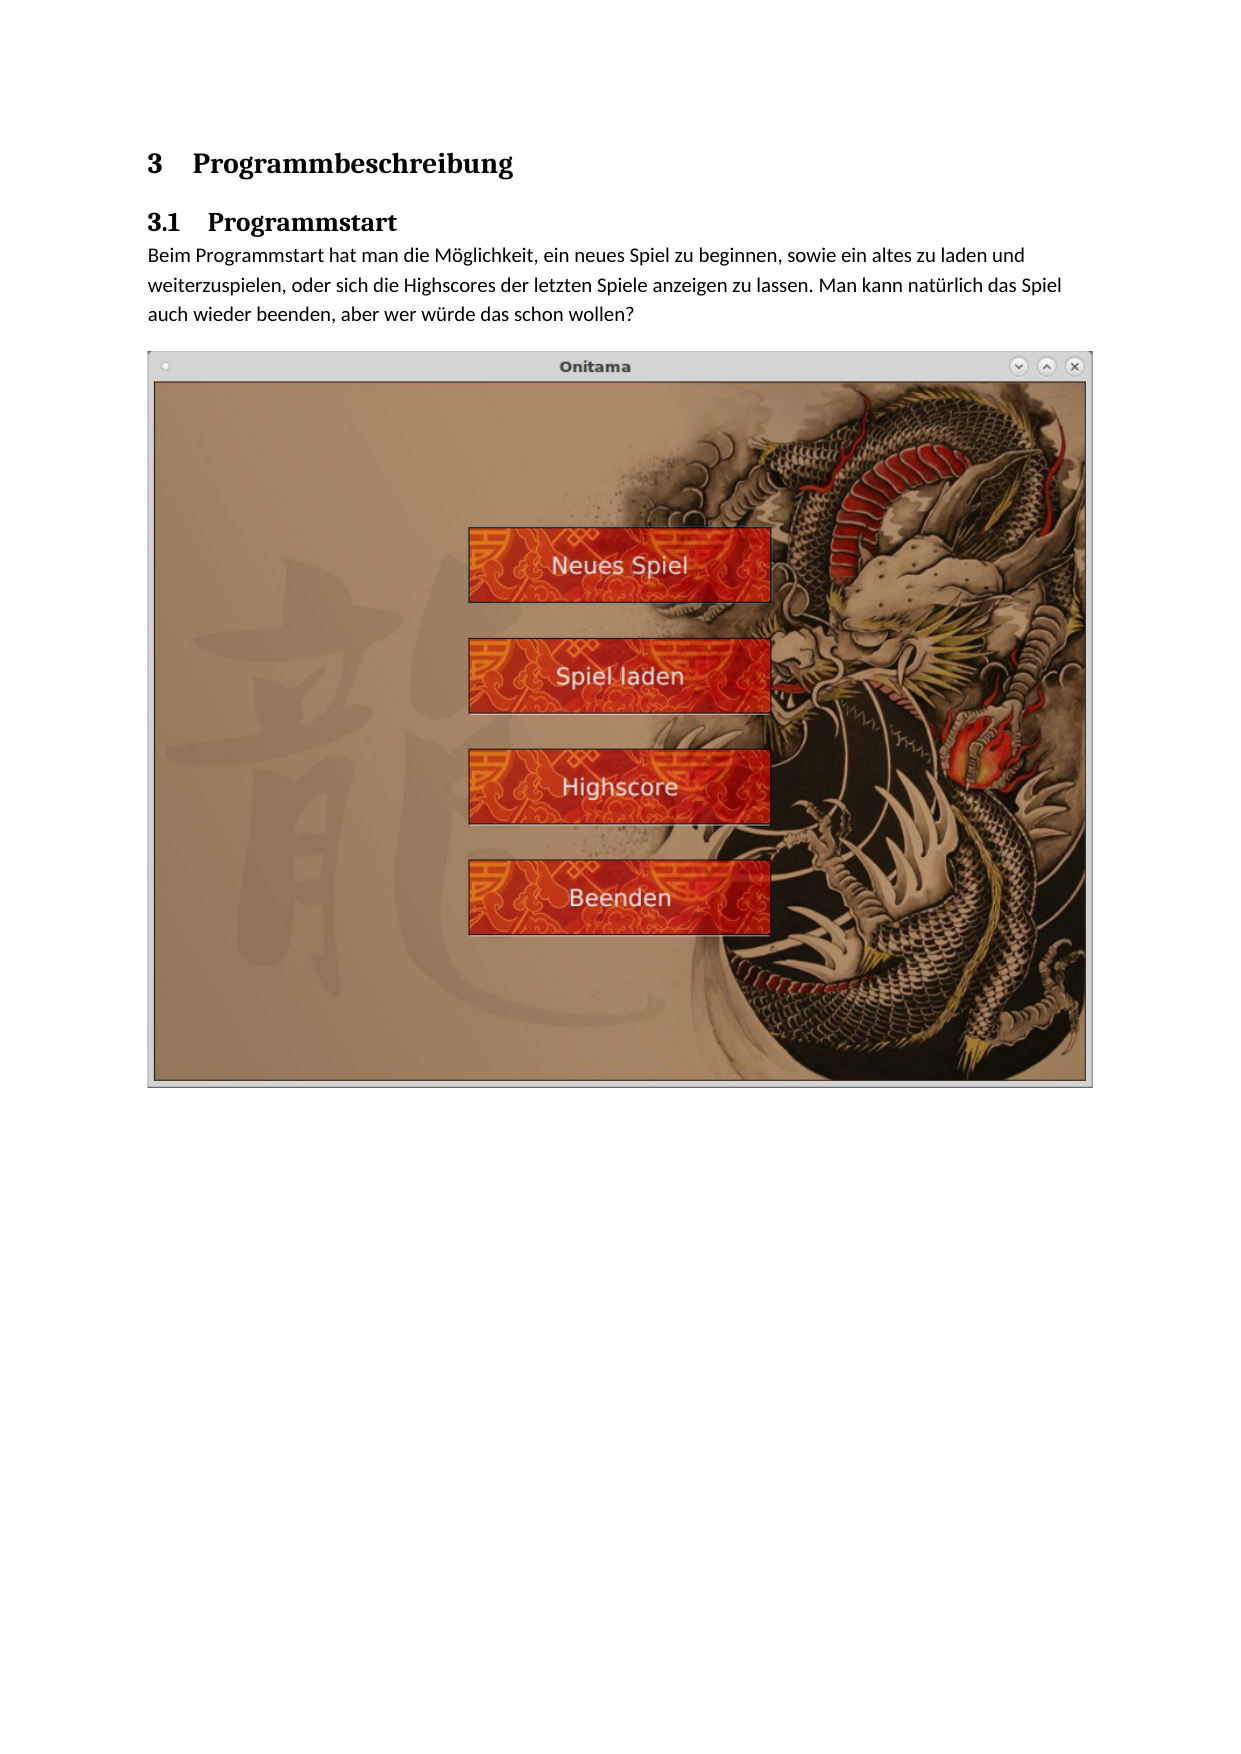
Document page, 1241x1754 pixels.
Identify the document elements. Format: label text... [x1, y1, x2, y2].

subtitle Programmbeschreibung [148, 148, 1093, 181]
text Beim Programmstart hat man die Möglichkeit, ein neues Spiel zu beginnen, sowie ein altes zu laden und weiterzuspielen, oder sich die Highscores der letzten Spiele anzeigen zu lassen. Man kann natürlich das Spiel auch wieder beenden, aber wer würde das schon wollen? [148, 243, 1093, 326]
subtitle Programmstart [148, 207, 1093, 238]
picture [147, 351, 1093, 1088]
